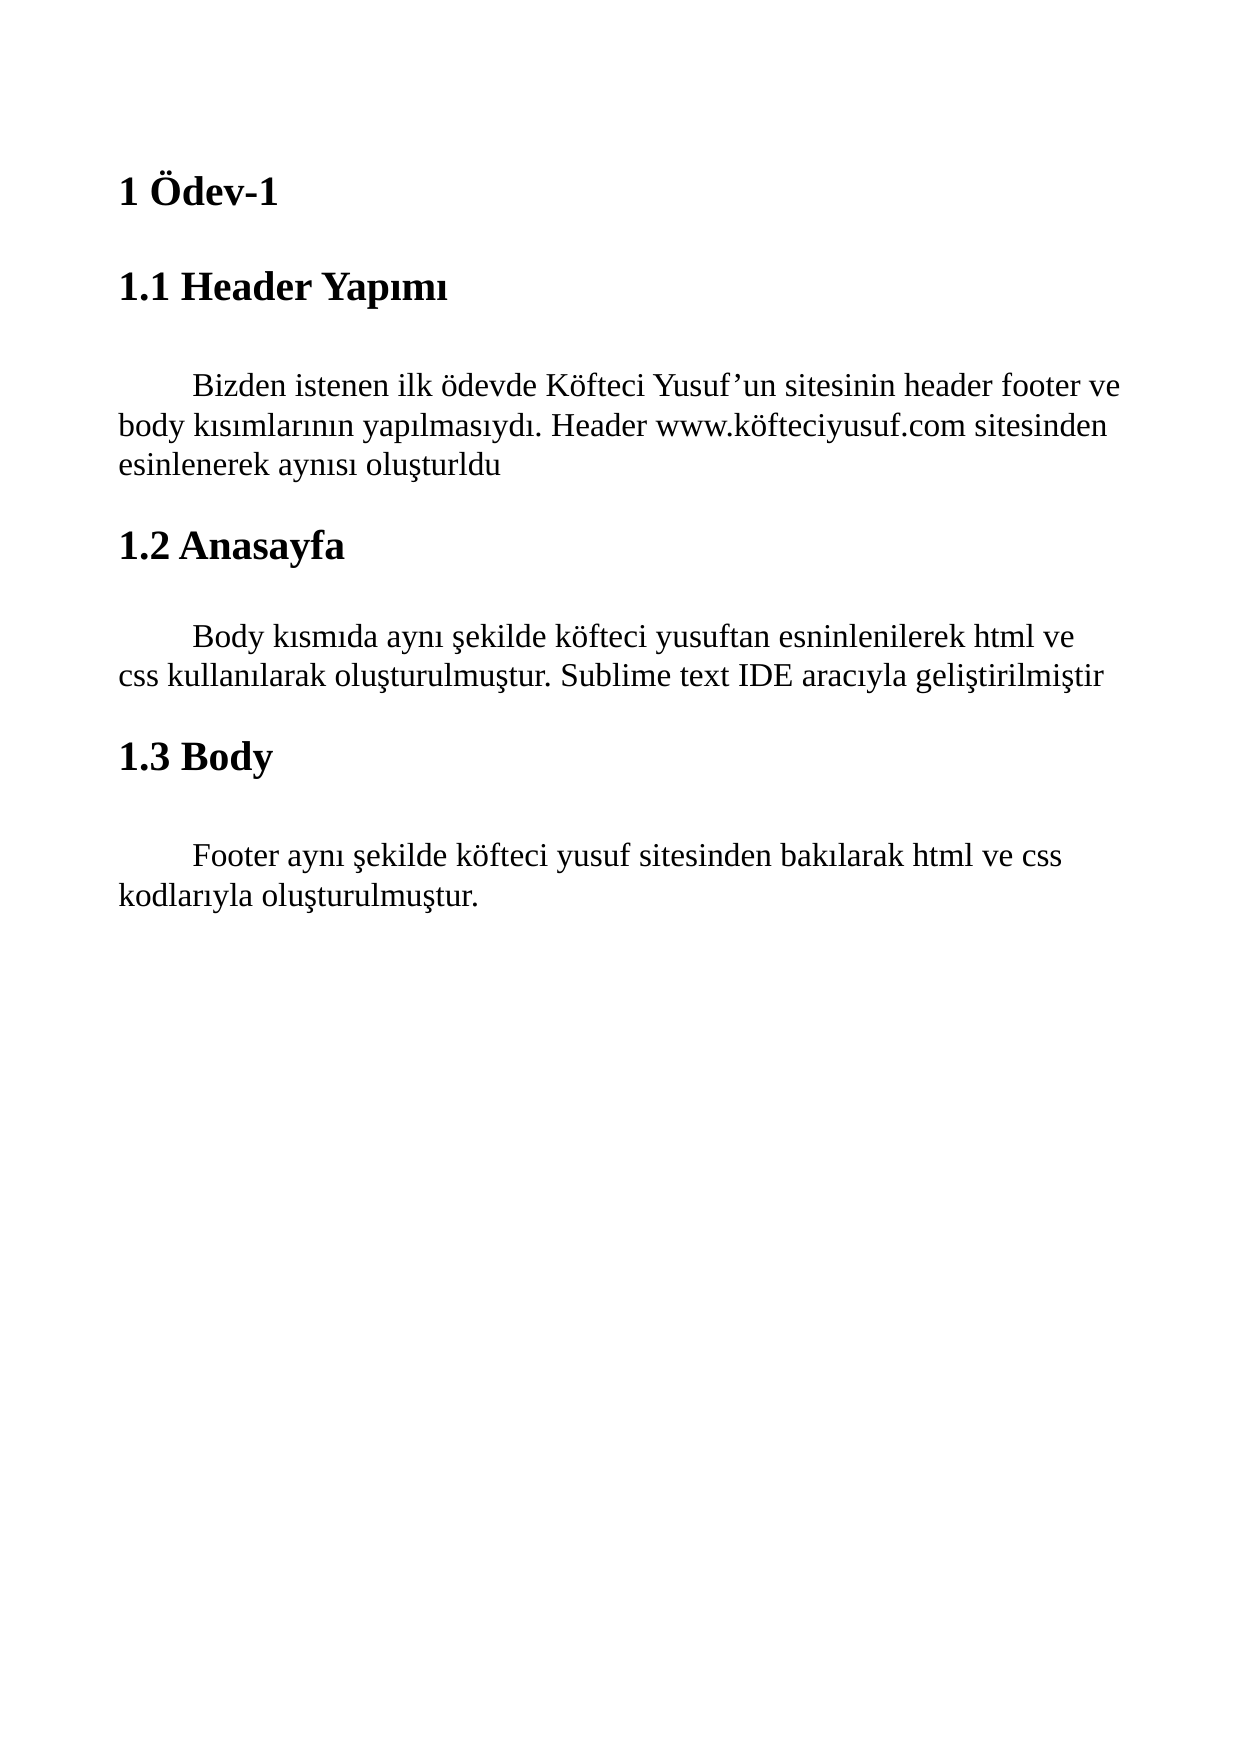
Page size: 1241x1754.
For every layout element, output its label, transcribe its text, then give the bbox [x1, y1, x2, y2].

text 1.3 Body [118, 731, 1122, 779]
text 1 Ödev-1 [118, 166, 1122, 214]
text 1.1 Header Yapımı [118, 262, 1122, 310]
text Footer aynı şekilde köfteci yusuf sitesinden bakılarak html ve css kodlarıyla oluşturulmuştur. [118, 827, 1122, 913]
text Bizden istenen ilk ödevde Köfteci Yusuf’un sitesinin header footer ve body kısımlarının yapılmasıydı. Header www.köfteciyusuf.com sitesinden esinlenerek aynısı oluşturldu [118, 358, 1122, 482]
text 1.2 Anasayfa [118, 521, 1122, 568]
text Body kısmıda aynı şekilde köfteci yusuftan esninlenilerek html ve css kullanılarak oluşturulmuştur. Sublime text IDE aracıyla geliştirilmiştir [118, 616, 1122, 693]
